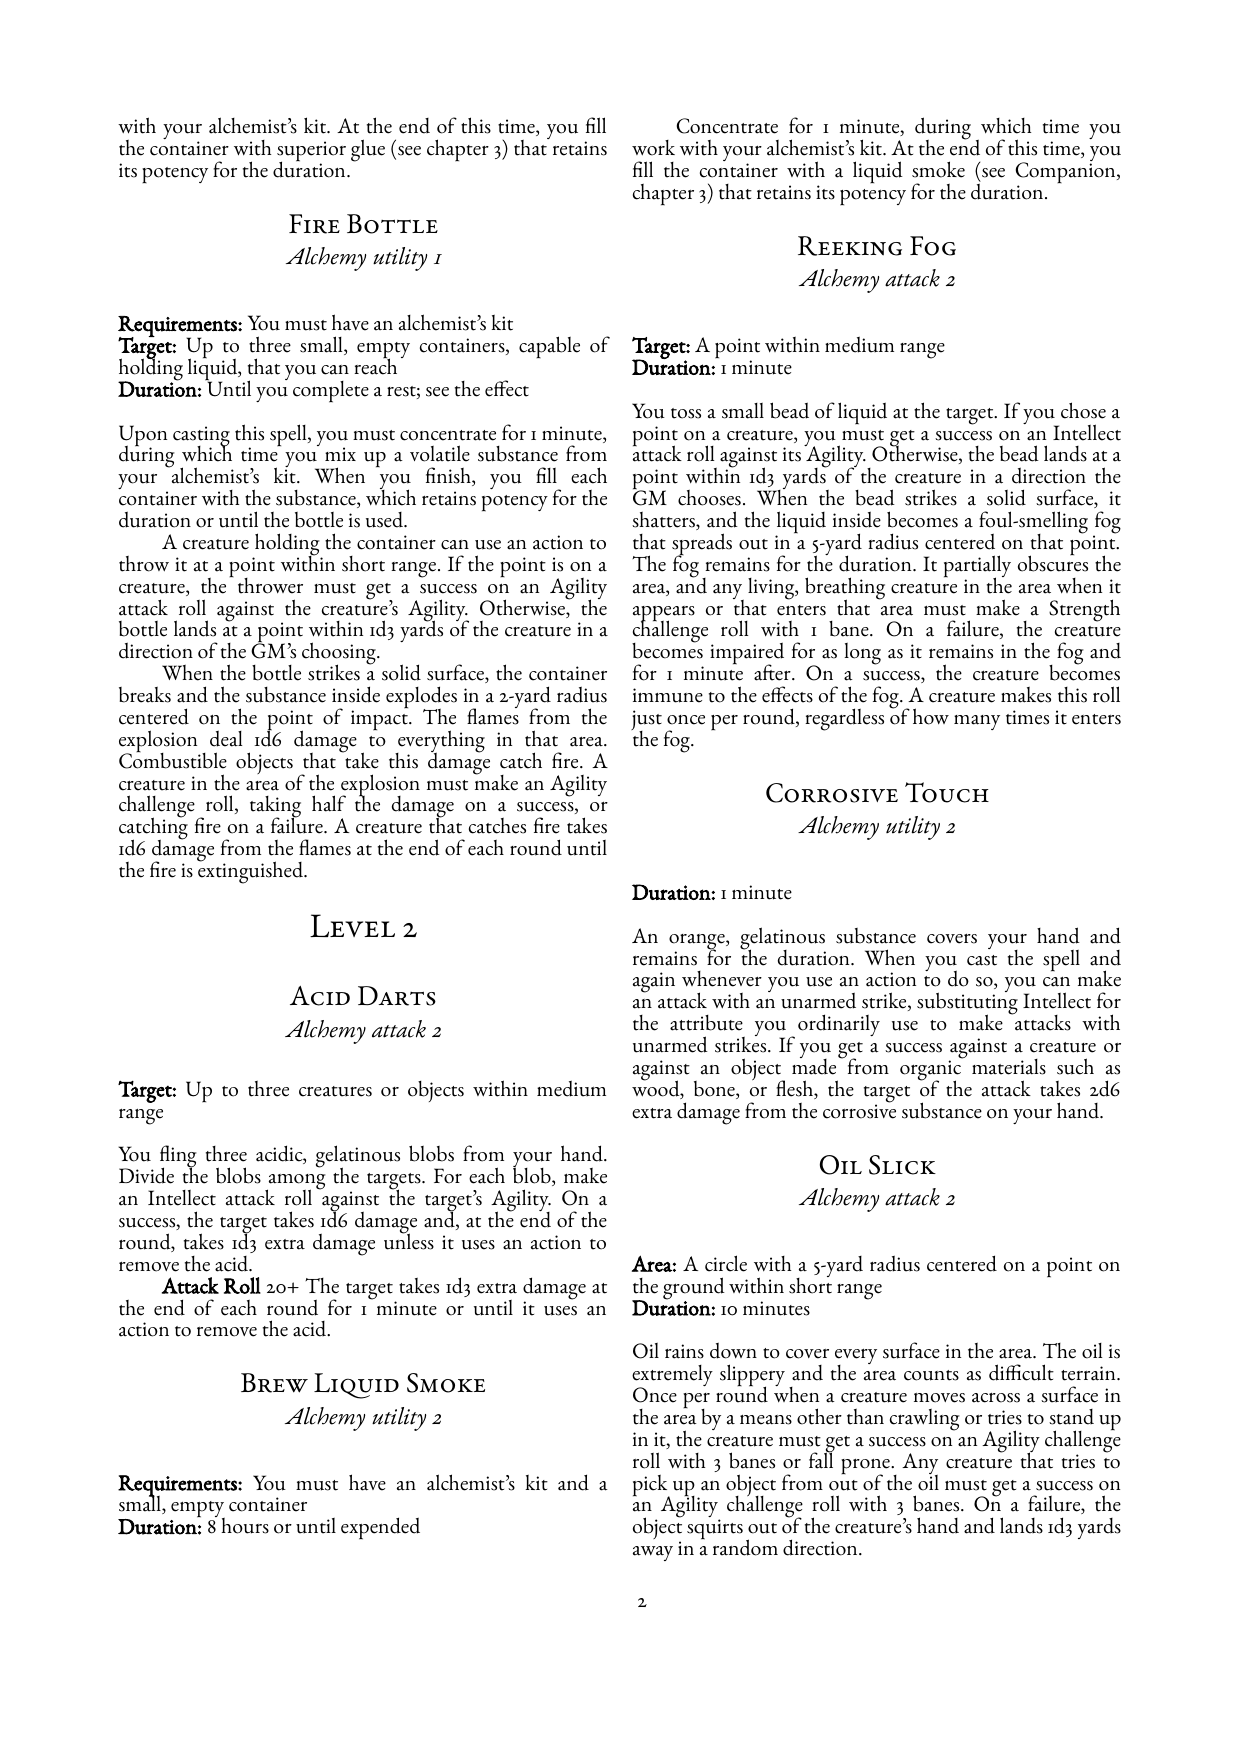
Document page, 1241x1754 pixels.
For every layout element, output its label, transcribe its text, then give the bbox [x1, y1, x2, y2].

subtitle Reeking Fog [632, 235, 1122, 263]
text You fling three acidic, gelatinous blobs from your hand. Divide the blobs among the targets. For each blob, make an Intellect attack roll against the target’s Agility. On a success, the target takes 1d6 damage and, at the end of the round, takes 1d3 extra damage unless it uses an action to remove the acid. [118, 1136, 608, 1277]
text When the bottle strikes a solid surface, the container breaks and the substance inside explodes in a 2-yard radius centered on the point of impact. The flames from the explosion deal 1d6 damage to everything in that area. Combustible objects that take this damage catch fire. A creature in the area of the explosion must make an Agility challenge roll, taking half the damage on a success, or catching fire on a failure. A creature that catches fire takes 1d6 damage from the flames at the end of each round until the fire is extinguished. [118, 665, 608, 884]
text Upon casting this spell, you must concentrate for 1 minute, during which time you mix up a volatile substance from your alchemist’s kit. When you finish, you fill each container with the substance, which retains potency for the duration or until the bottle is used. [118, 414, 608, 534]
subtitle Acid Darts [118, 986, 608, 1014]
subtitle Brew Liquid Smoke [118, 1373, 608, 1401]
list Duration: 1 minute [632, 359, 1122, 381]
subtitle Alchemy attack 2 [632, 1188, 1122, 1212]
subtitle Alchemy utility 2 [632, 816, 1122, 840]
text You toss a small bead of liquid at the target. If you chose a point on a creature, you must get a success on an Intellect attack roll against its Agility. Otherwise, the bead lands at a point within 1d3 yards of the creature in a direction the GM chooses. When the bead strikes a solid surface, it shatters, and the liquid inside becomes a foul-smelling fog that spreads out in a 5-yard radius centered on that point. The fog remains for the duration. It partially obscures the area, and any living, breathing creature in the area when it appears or that enters that area must make a Strength challenge roll with 1 bane. On a failure, the creature becomes impaired for as long as it remains in the fog and for 1 minute after. On a success, the creature becomes immune to the effects of the fog. A creature makes this roll just once per round, regardless of how many times it enters the fog. [632, 393, 1122, 752]
text An orange, gelatinous substance covers your hand and remains for the duration. When you cast the spell and again whenever you use an action to do so, you can make an attack with an unarmed strike, substituting Intellect for the attribute you ordinarily use to make attacks with unarmed strikes. If you get a success against a creature or against an object made from organic materials such as wood, bone, or flesh, the target of the attack takes 2d6 extra damage from the corrosive substance on your hand. [632, 918, 1122, 1124]
subtitle Alchemy attack 2 [118, 1020, 608, 1044]
text A creature holding the container can use an action to throw it at a point within short range. If the point is on a creature, the thrower must get a success on an Agility attack roll against the creature’s Agility. Otherwise, the bottle lands at a point within 1d3 yards of the creature in a direction of the GM’s choosing. [118, 534, 608, 665]
list Area: A circle with a 5-yard radius centered on a point on the ground within short range [632, 1242, 1122, 1299]
text Oil rains down to cover every surface in the area. The oil is extremely slippery and the area counts as difficult terrain. Once per round when a creature moves across a surface in the area by a means other than crawling or tries to stand up in it, the creature must get a success on an Agility challenge roll with 3 banes or fall prone. Any creature that tries to pick up an object from out of the oil must get a success on an Agility challenge roll with 3 banes. On a failure, the object squirts out of the creature’s hand and lands 1d3 yards away in a random direction. [632, 1333, 1122, 1562]
list Requirements: You must have an alchemist’s kit [118, 301, 608, 337]
list Target: A point within medium range [632, 323, 1122, 359]
list Duration: 10 minutes [632, 1299, 1122, 1321]
text Attack Roll 20+ The target takes 1d3 extra damage at the end of each round for 1 minute or until it uses an action to remove the acid. [118, 1277, 608, 1343]
subtitle Fire Bottle [118, 213, 608, 242]
list Requirements: You must have an alchemist’s kit and a small, empty container [118, 1461, 608, 1518]
subtitle Corrosive Touch [632, 782, 1122, 810]
subtitle Oil Slick [632, 1154, 1122, 1182]
list Duration: Until you complete a rest; see the effect [118, 381, 608, 402]
list Target: Up to three creatures or objects within medium range [118, 1074, 608, 1124]
subtitle Alchemy attack 2 [632, 269, 1122, 293]
subtitle Alchemy utility 2 [118, 1407, 608, 1431]
text with your alchemist’s kit. At the end of this time, you fill the container with superior glue (see chapter 3) that retains its potency for the duration. [118, 118, 608, 184]
text Concentrate for 1 minute, during which time you work with your alchemist’s kit. At the end of this time, you fill the container with a liquid smoke (see Companion, chapter 3) that retains its potency for the duration. [632, 118, 1122, 206]
list Duration: 8 hours or until expended [118, 1518, 608, 1540]
subtitle Level 2 [118, 913, 608, 947]
subtitle Alchemy utility 1 [118, 248, 608, 272]
list Target: Up to three small, empty containers, capable of holding liquid, that you can reach [118, 337, 608, 381]
list Duration: 1 minute [632, 870, 1122, 906]
